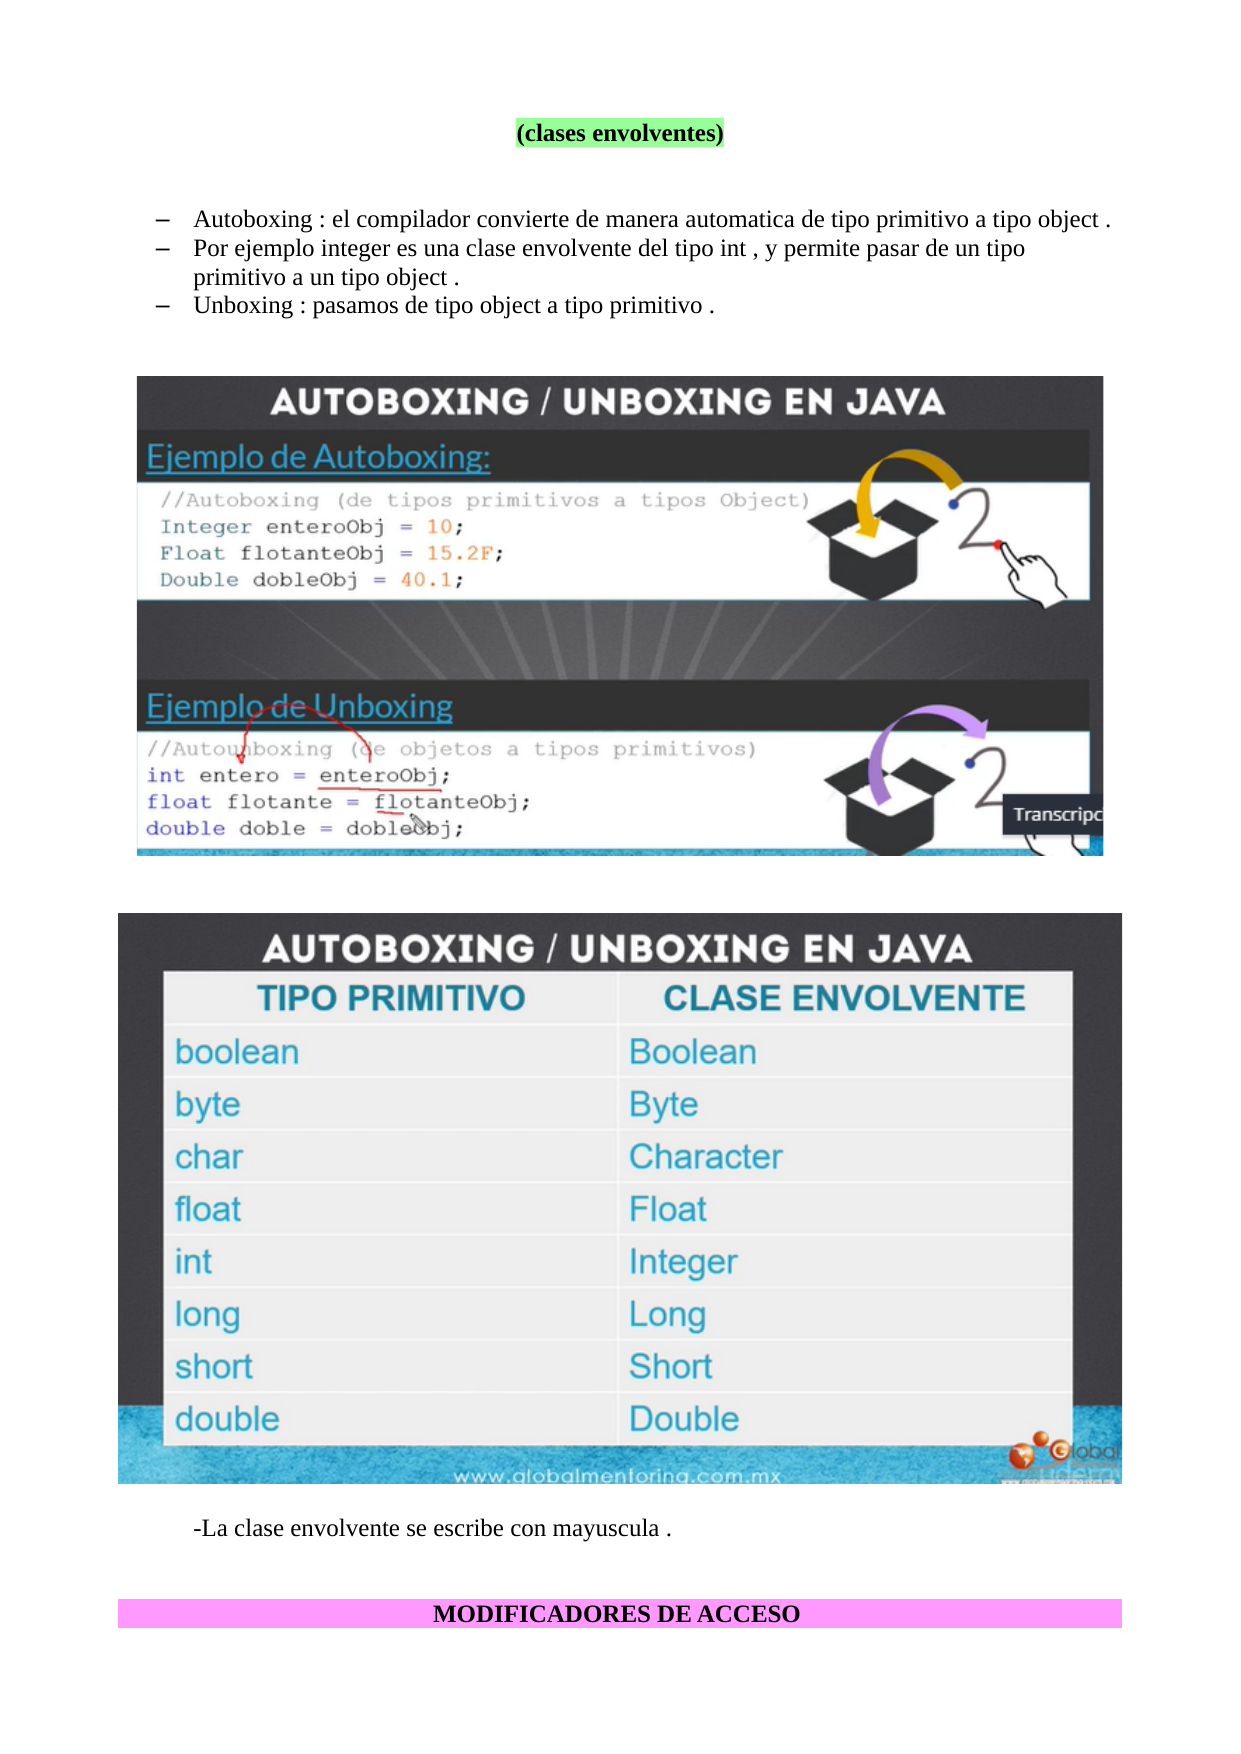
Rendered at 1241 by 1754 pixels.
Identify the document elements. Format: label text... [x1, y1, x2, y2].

list -La clase envolvente se escribe con mayuscula . [156, 1513, 1122, 1541]
list Autoboxing : el compilador convierte de manera automatica de tipo primitivo a tipo object . [156, 204, 1122, 233]
text (clases envolventes) [118, 118, 1122, 147]
list Unboxing : pasamos de tipo object a tipo primitivo . [156, 291, 1122, 319]
list Por ejemplo integer es una clase envolvente del tipo int , y permite pasar de un tipo primitivo a un tipo object . [156, 233, 1122, 291]
text MODIFICADORES DE ACCESO [118, 1599, 1122, 1628]
picture [118, 913, 1123, 1484]
picture [136, 376, 1104, 856]
